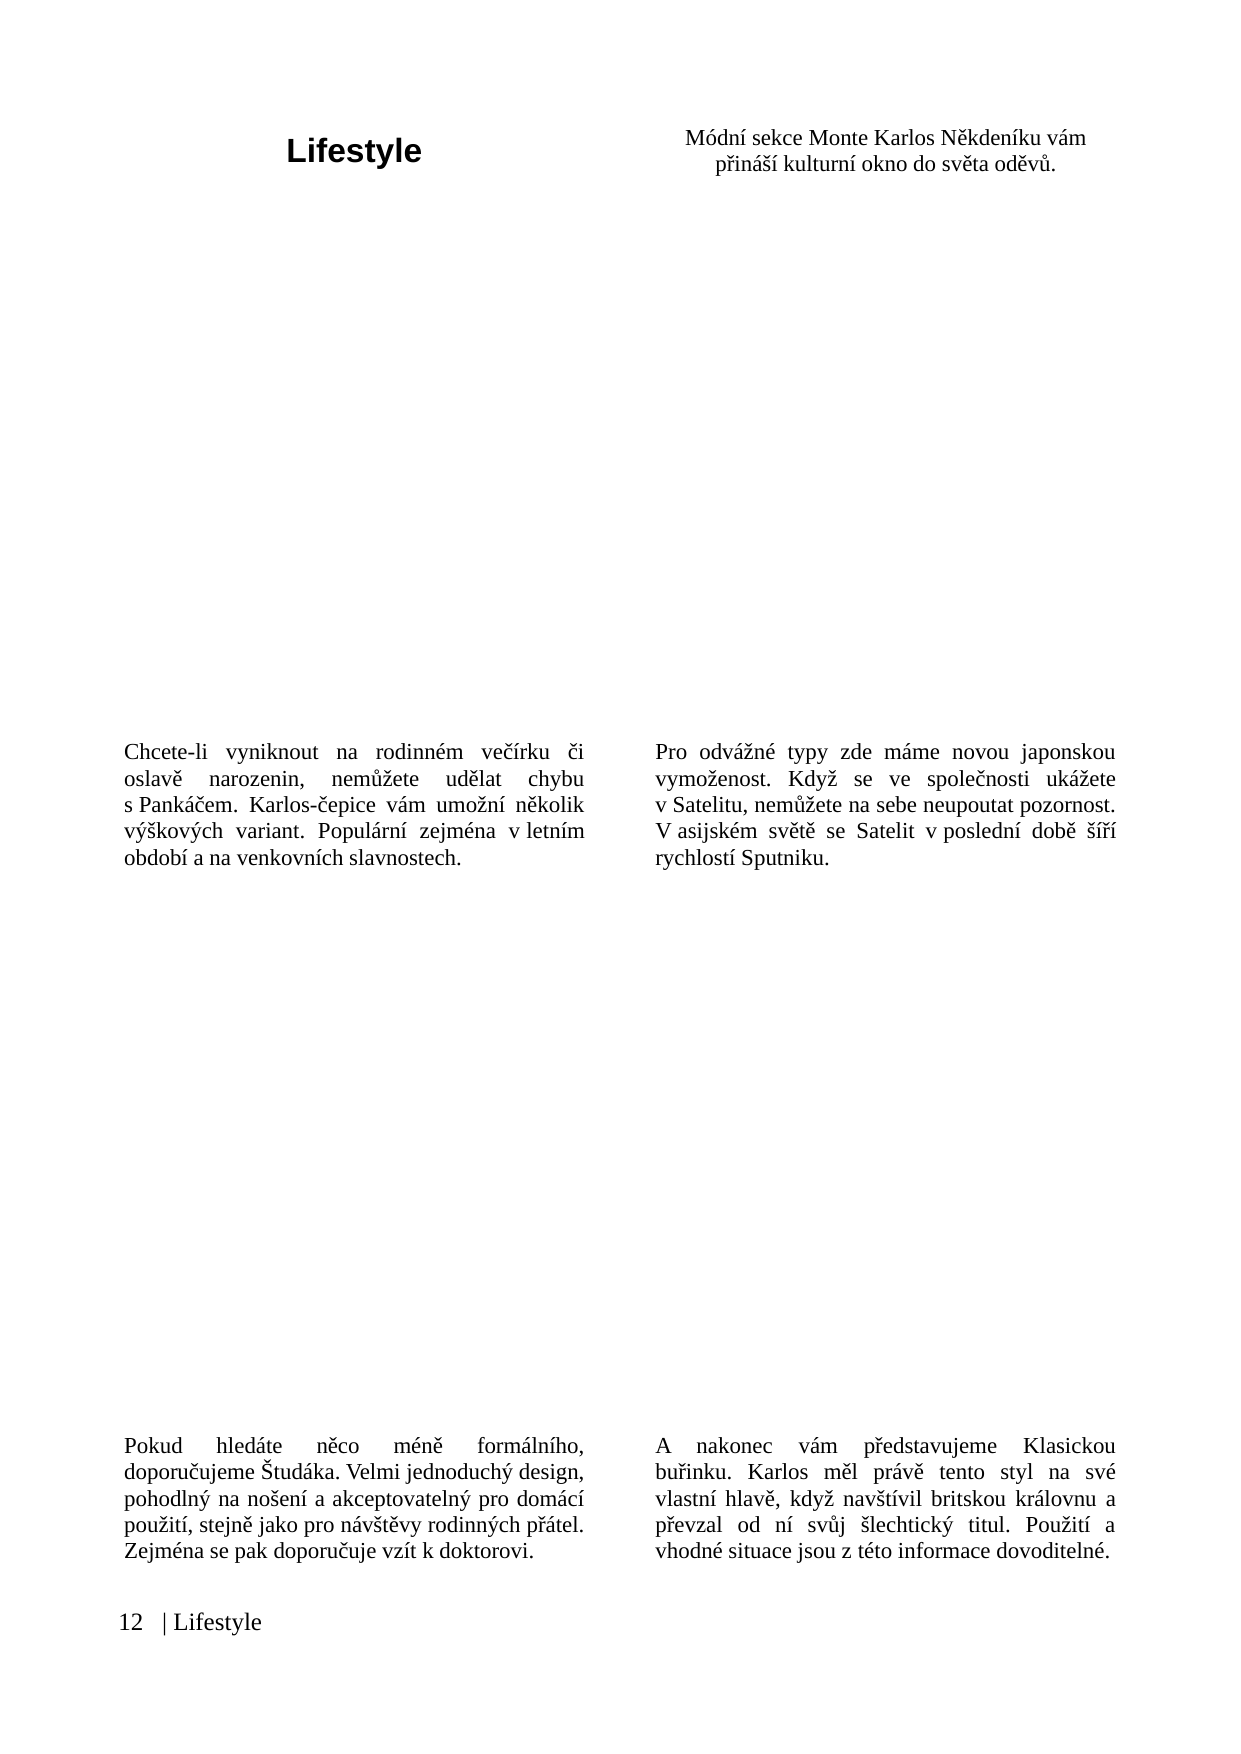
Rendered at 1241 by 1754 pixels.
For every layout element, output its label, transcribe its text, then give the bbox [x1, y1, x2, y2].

table_cell [650, 182, 1122, 733]
table_cell [590, 876, 649, 1426]
table_cell [590, 182, 649, 733]
table_header Módní sekce Monte Karlos Někdeníku vám přináší kulturní okno do světa oděvů. [650, 118, 1122, 182]
table_cell A nakonec vám představujeme Klasickou buřinku. Karlos měl právě tento styl na své vlastní hlavě, když navštívil britskou královnu a převzal od ní svůj šlechtický titul. Použití a vhodné situace jsou z této informace dovoditelné. [650, 1426, 1122, 1569]
table_header [590, 118, 649, 182]
table_cell [118, 182, 590, 733]
table_cell Chcete-li vyniknout na rodinném večírku či oslavě narozenin, nemůžete udělat chybu s Pankáčem. Karlos-čepice vám umožní několik výškových variant. Populární zejména v letním období a na venkovních slavnostech. [118, 733, 590, 876]
table_cell [590, 733, 649, 876]
table_cell [650, 876, 1122, 1426]
table_header Lifestyle [118, 118, 590, 182]
table_cell Pokud hledáte něco méně formálního, doporučujeme Študáka. Velmi jednoduchý design, pohodlný na nošení a akceptovatelný pro domácí použití, stejně jako pro návštěvy rodinných přátel. Zejména se pak doporučuje vzít k doktorovi. [118, 1426, 590, 1569]
table_cell Pro odvážné typy zde máme novou japonskou vymoženost. Když se ve společnosti ukážete v Satelitu, nemůžete na sebe neupoutat pozornost. V asijském světě se Satelit v poslední době šíří rychlostí Sputniku. [650, 733, 1122, 876]
table_cell [590, 1426, 649, 1569]
table_cell [118, 876, 590, 1426]
